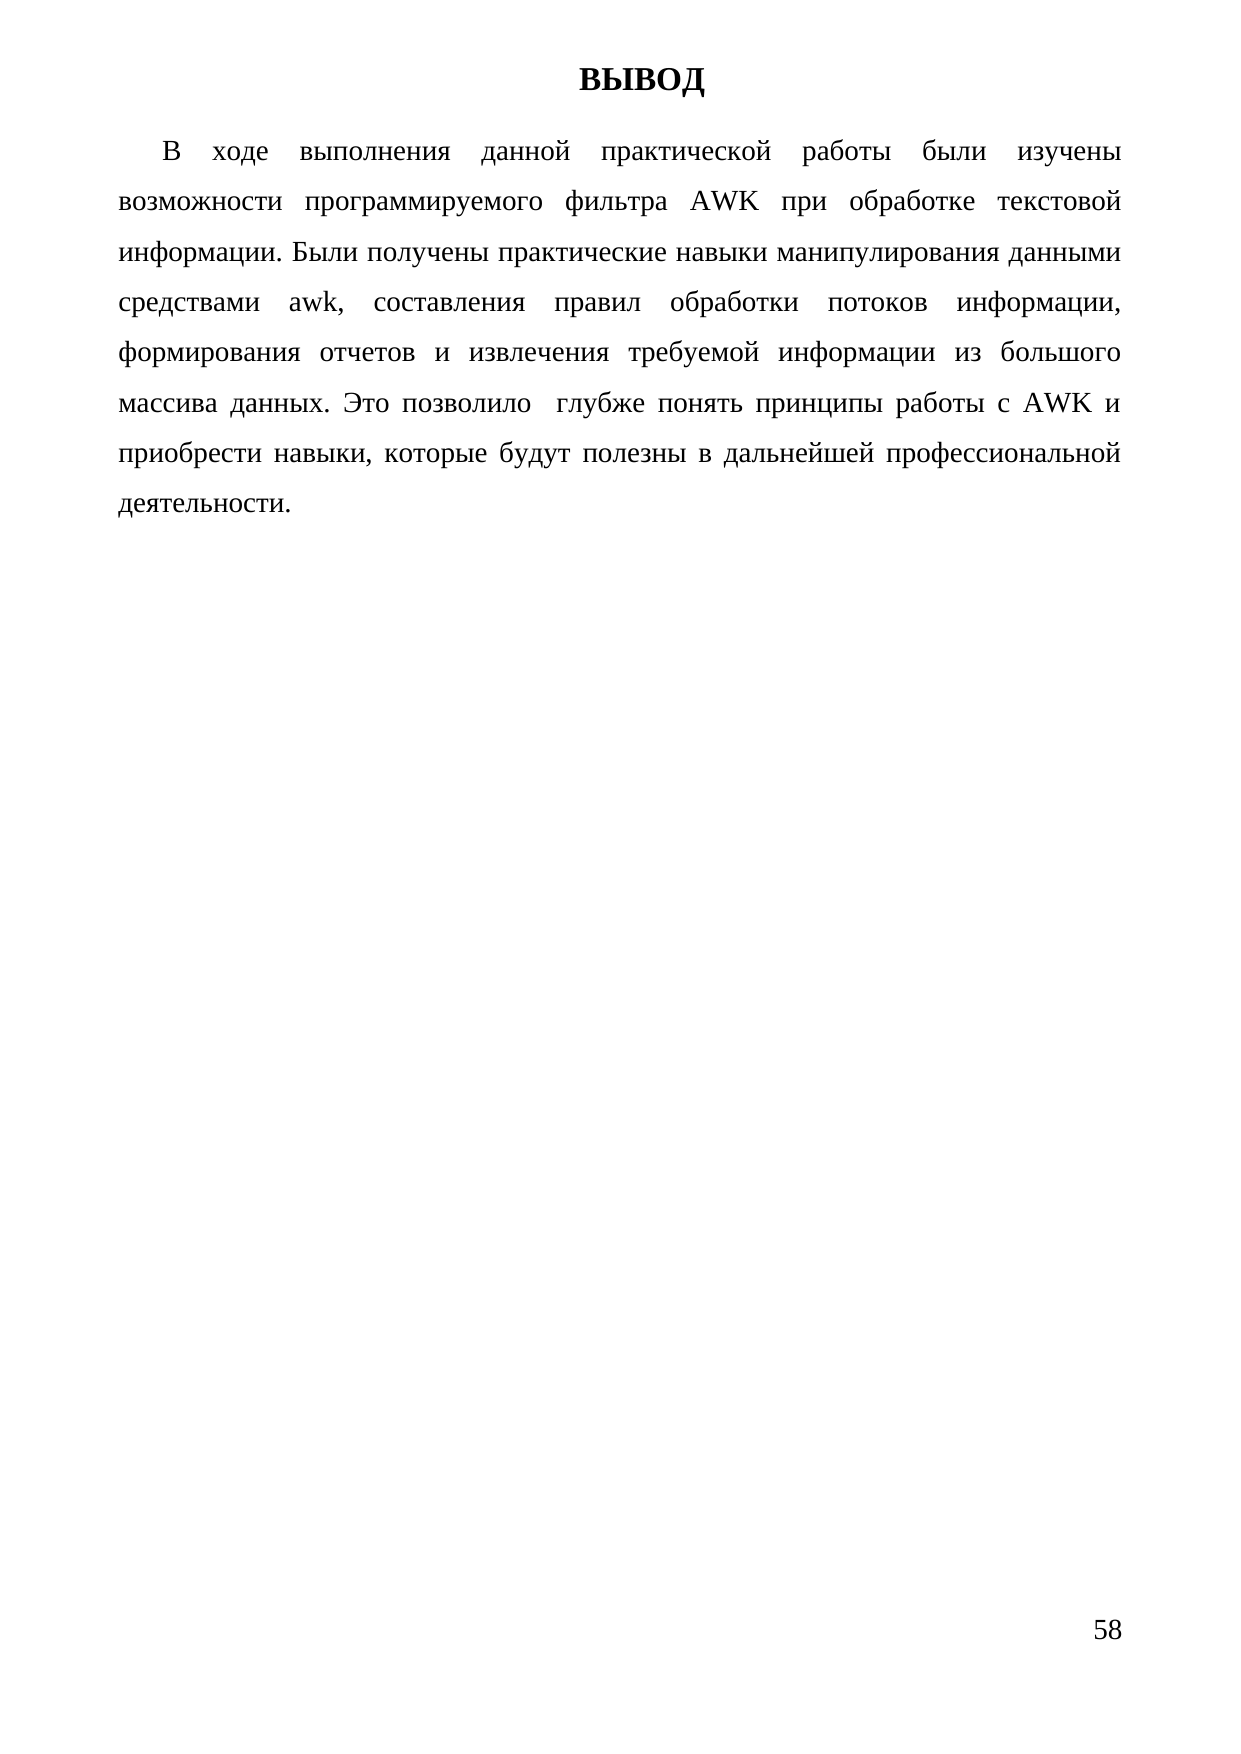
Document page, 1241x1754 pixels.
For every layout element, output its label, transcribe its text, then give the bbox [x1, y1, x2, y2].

text В ходе выполнения данной практической работы были изучены возможности программируемого фильтра AWK при обработке текстовой информации. Были получены практические навыки манипулирования данными средствами awk, составления правил обработки потоков информации, формирования отчетов и извлечения требуемой информации из большого массива данных. Это позволило глубже понять принципы работы с AWK и приобрести навыки, которые будут полезны в дальнейшей профессиональной деятельности. [118, 133, 1122, 519]
text ВЫВОД [118, 59, 1122, 97]
